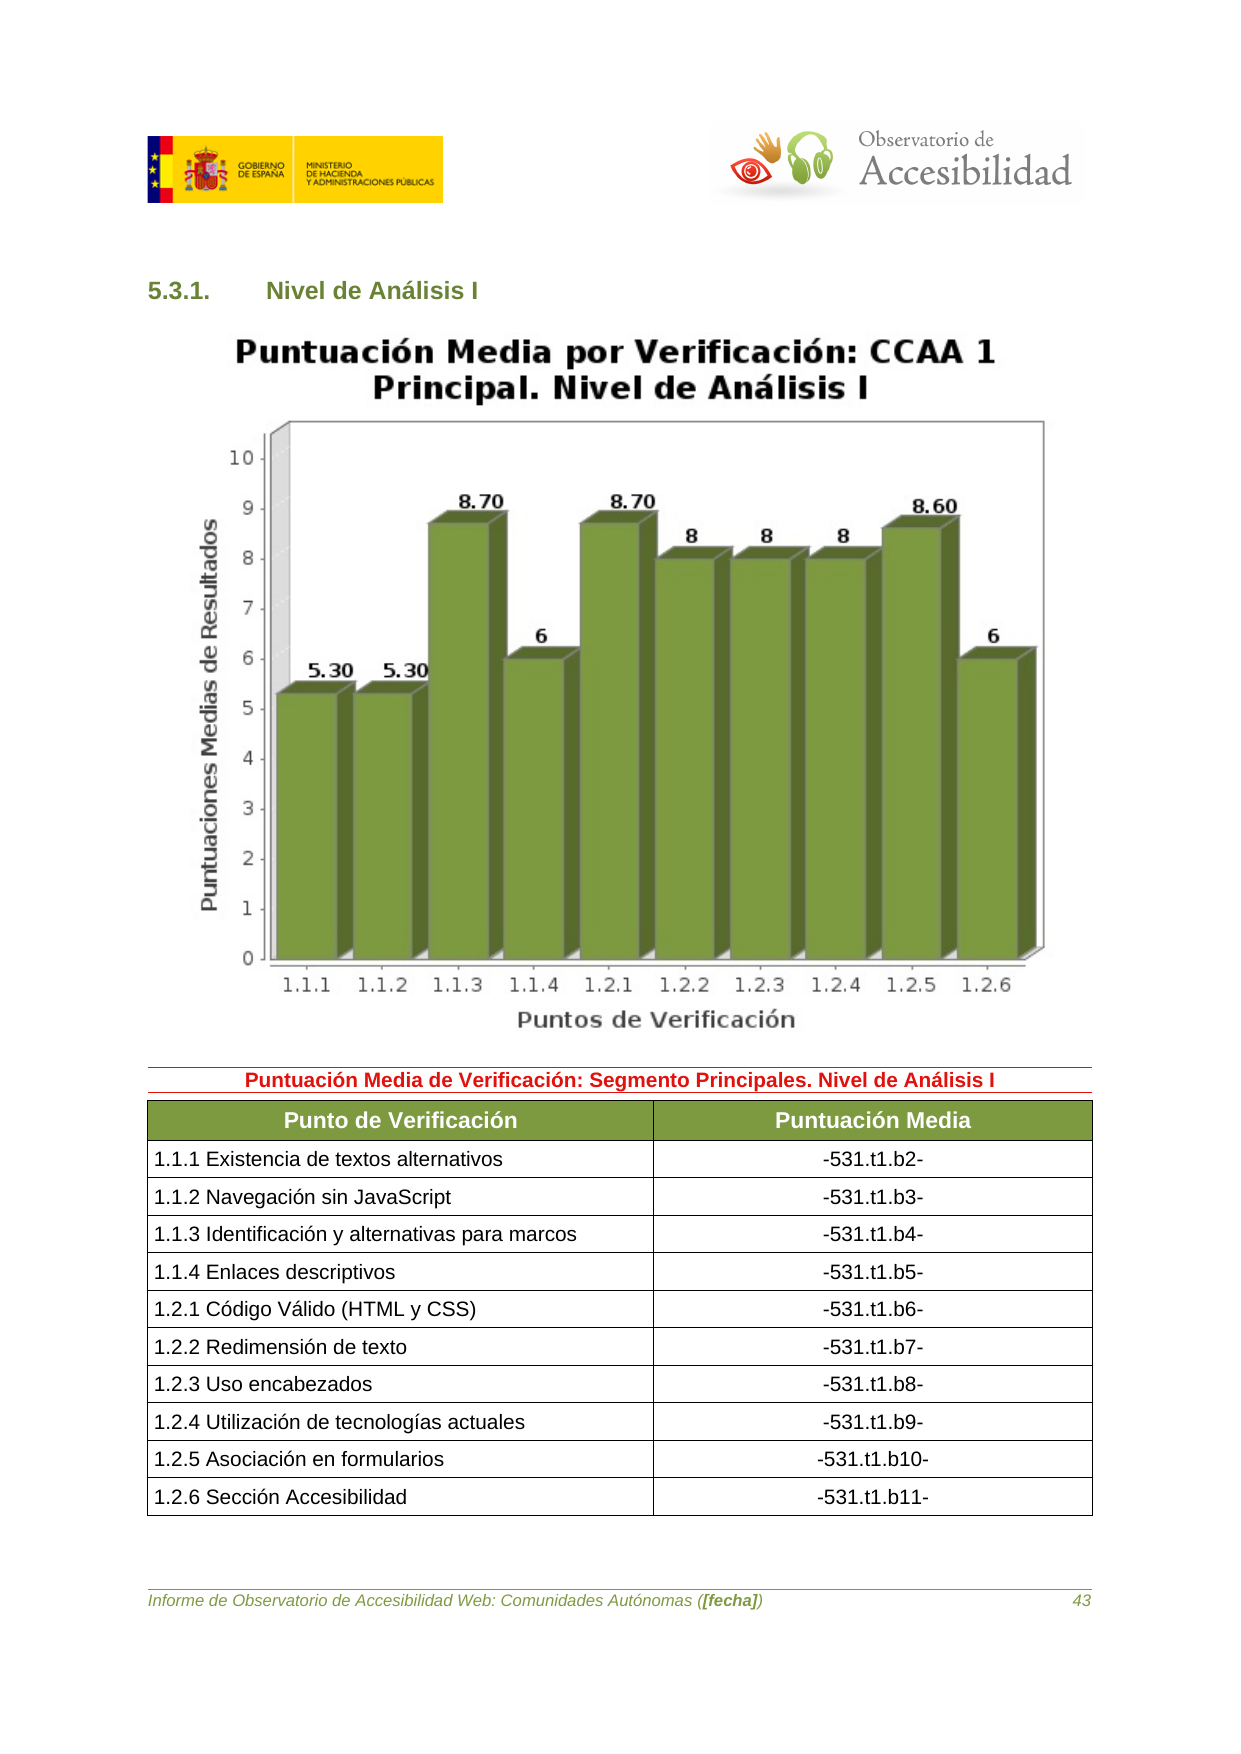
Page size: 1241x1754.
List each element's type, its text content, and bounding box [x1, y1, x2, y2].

table_cell 1.2.2 Redimensión de texto [148, 1328, 653, 1365]
table_cell 1.1.2 Navegación sin JavaScript [148, 1178, 653, 1215]
table_cell 1.1.3 Identificación y alternativas para marcos [148, 1216, 653, 1252]
table_cell 1.2.5 Asociación en formularios [148, 1441, 653, 1477]
table_cell -531.t1.b2- [654, 1141, 1092, 1177]
table_cell 1.1.1 Existencia de textos alternativos [148, 1141, 653, 1177]
table_cell -531.t1.b8- [654, 1366, 1092, 1402]
table_cell -531.t1.b7- [654, 1328, 1092, 1365]
table_cell 1.2.6 Sección Accesibilidad [148, 1478, 653, 1515]
picture [710, 122, 1086, 205]
table_header Punto de Verificación [148, 1101, 653, 1140]
table_cell 1.2.1 Código Válido (HTML y CSS) [148, 1291, 653, 1327]
table_cell -531.t1.b11- [654, 1478, 1092, 1515]
picture [147, 136, 443, 203]
picture [178, 332, 1062, 1042]
table_cell -531.t1.b5- [654, 1253, 1092, 1290]
table_cell 1.2.3 Uso encabezados [148, 1366, 653, 1402]
table_cell -531.t1.b3- [654, 1178, 1092, 1215]
table_header Puntuación Media [654, 1101, 1092, 1140]
list Nivel de Análisis I [148, 276, 1092, 304]
table_cell -531.t1.b4- [654, 1216, 1092, 1252]
table_cell -531.t1.b9- [654, 1403, 1092, 1440]
table_cell -531.t1.b6- [654, 1291, 1092, 1327]
table_cell -531.t1.b10- [654, 1441, 1092, 1477]
table_cell 1.2.4 Utilización de tecnologías actuales [148, 1403, 653, 1440]
text Puntuación Media de Verificación: Segmento Principales. Nivel de Análisis I [148, 1068, 1092, 1092]
table_cell 1.1.4 Enlaces descriptivos [148, 1253, 653, 1290]
